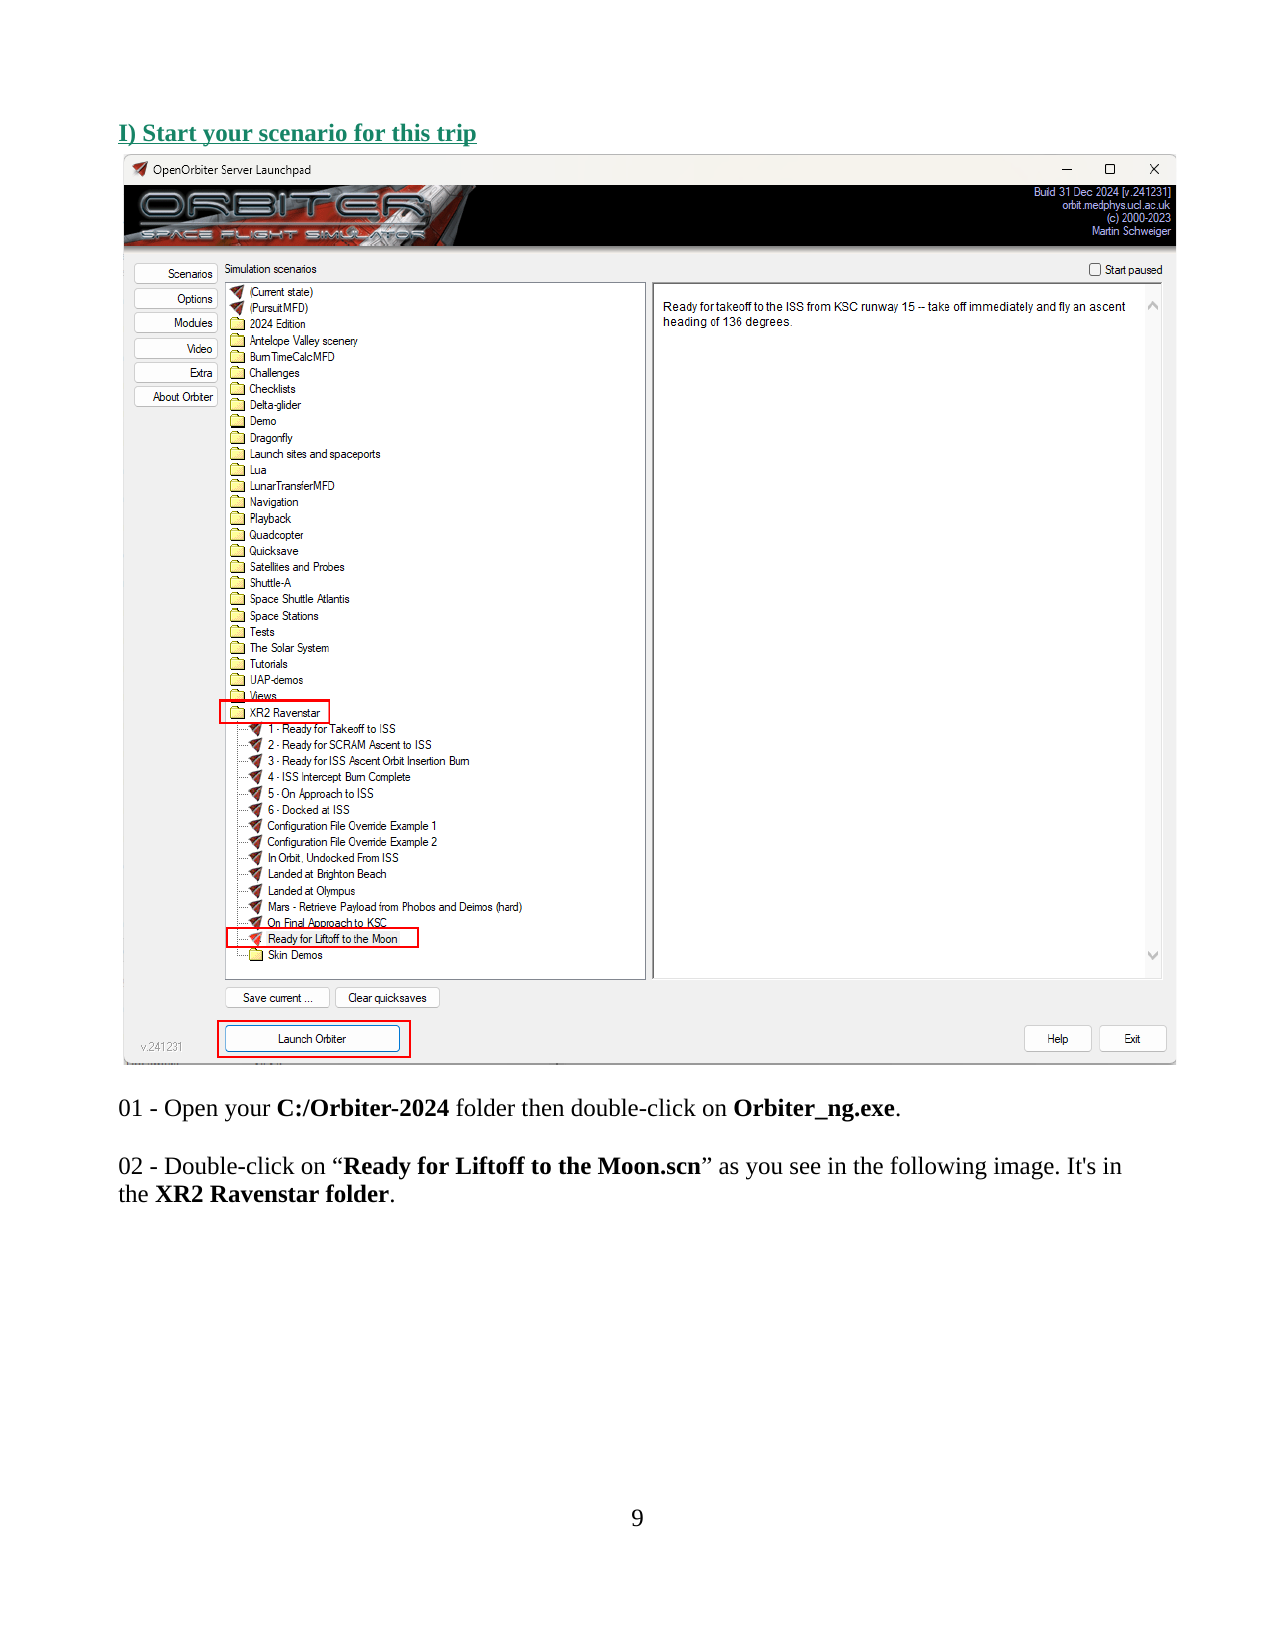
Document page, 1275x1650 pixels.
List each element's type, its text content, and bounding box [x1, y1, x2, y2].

text I) Start your scenario for this trip [118, 118, 1157, 147]
text 01 - Open your C:/Orbiter-2024 folder then double-click on Orbiter_ng.exe. [118, 1093, 1157, 1122]
text 02 - Double-click on “Ready for Liftoff to the Moon.scn” as you see in the following image. It's in the XR2 Ravenstar folder. [118, 1151, 1157, 1208]
picture [123, 154, 1177, 1065]
